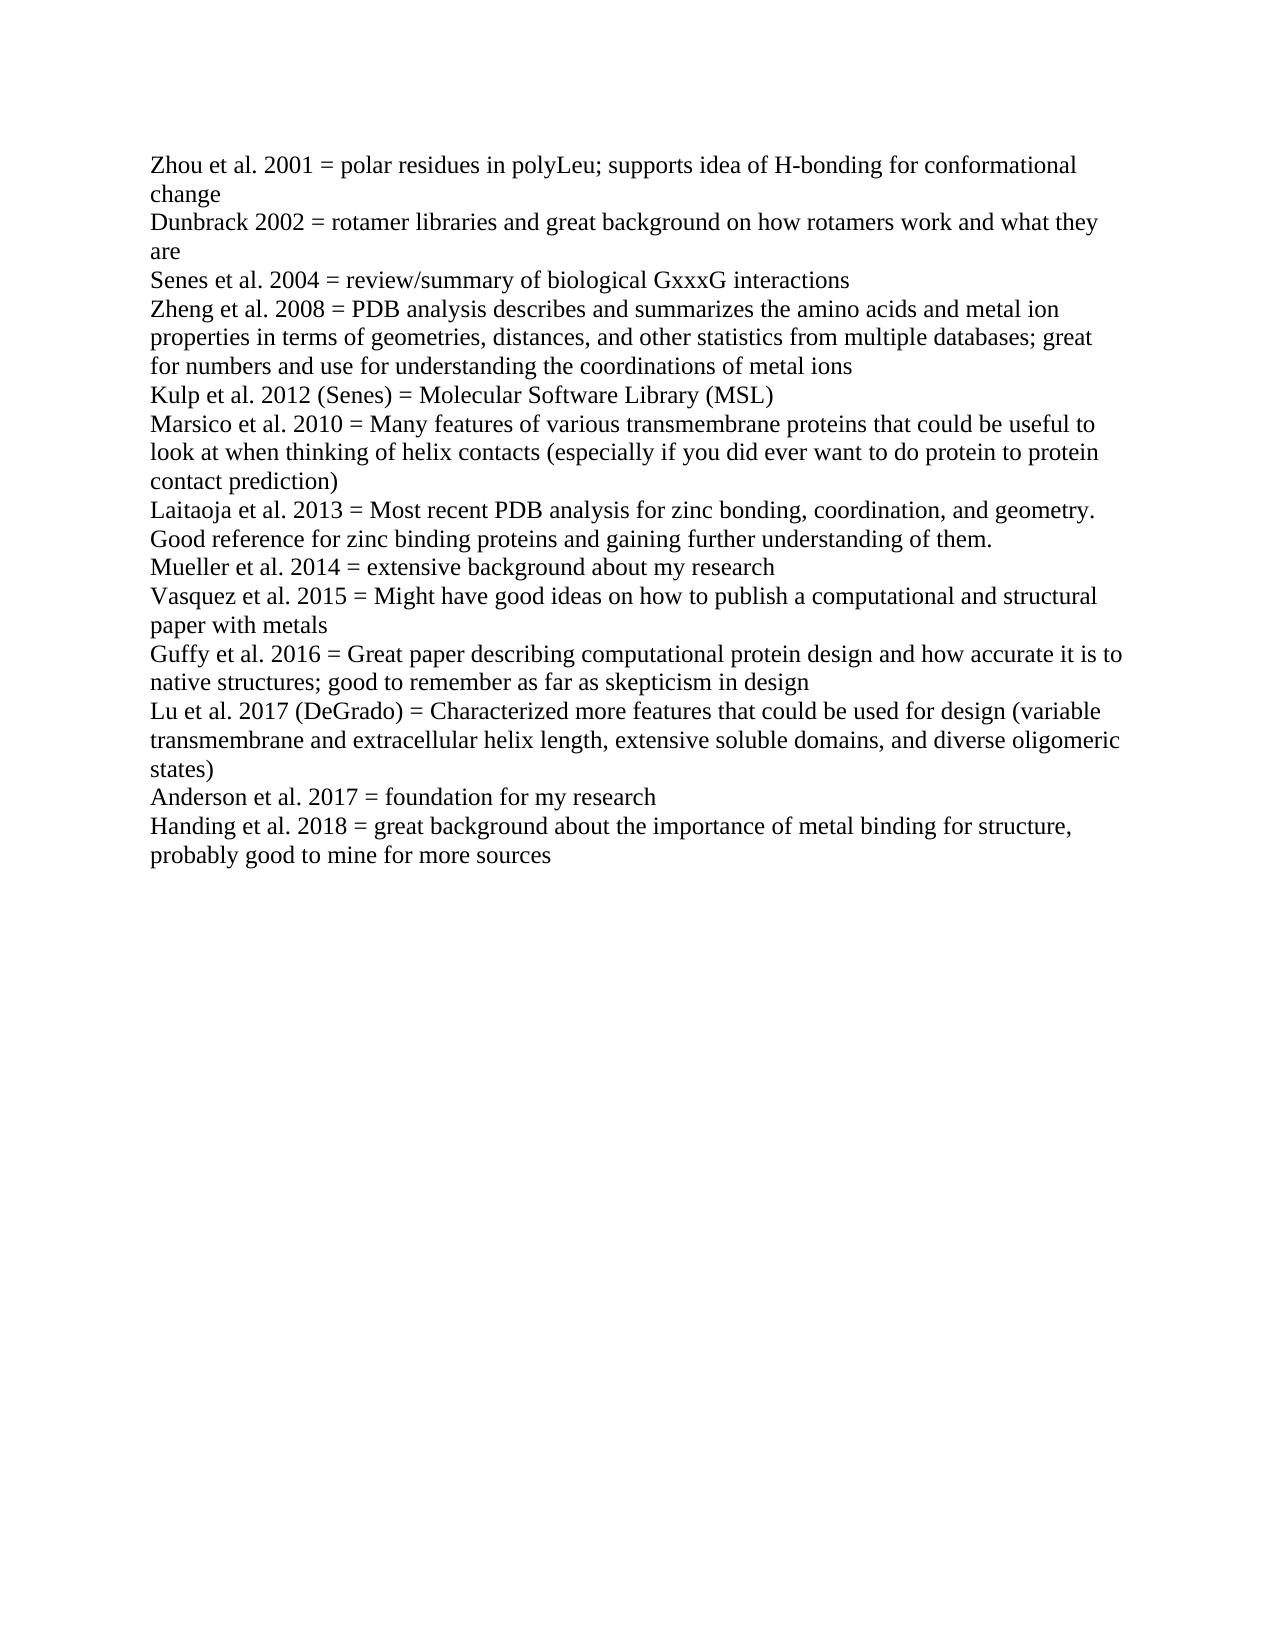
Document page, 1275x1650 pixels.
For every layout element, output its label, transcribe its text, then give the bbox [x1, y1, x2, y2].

text Senes et al. 2004 = review/summary of biological GxxxG interactions [150, 265, 1125, 294]
text Guffy et al. 2016 = Great paper describing computational protein design and how accurate it is to native structures; good to remember as far as skepticism in design [150, 639, 1125, 696]
text Zheng et al. 2008 = PDB analysis describes and summarizes the amino acids and metal ion properties in terms of geometries, distances, and other statistics from multiple databases; great for numbers and use for understanding the coordinations of metal ions [150, 294, 1125, 380]
text Vasquez et al. 2015 = Might have good ideas on how to publish a computational and structural paper with metals [150, 581, 1125, 639]
text Zhou et al. 2001 = polar residues in polyLeu; supports idea of H-bonding for conformational change [150, 150, 1125, 207]
text Mueller et al. 2014 = extensive background about my research [150, 552, 1125, 581]
text Kulp et al. 2012 (Senes) = Molecular Software Library (MSL) [150, 380, 1125, 409]
text Lu et al. 2017 (DeGrado) = Characterized more features that could be used for design (variable transmembrane and extracellular helix length, extensive soluble domains, and diverse oligomeric states) [150, 696, 1125, 782]
text Anderson et al. 2017 = foundation for my research [150, 782, 1125, 811]
text Laitaoja et al. 2013 = Most recent PDB analysis for zinc bonding, coordination, and geometry. Good reference for zinc binding proteins and gaining further understanding of them. [150, 495, 1125, 552]
text Handing et al. 2018 = great background about the importance of metal binding for structure, probably good to mine for more sources [150, 811, 1125, 869]
text Marsico et al. 2010 = Many features of various transmembrane proteins that could be useful to look at when thinking of helix contacts (especially if you did ever want to do protein to protein contact prediction) [150, 409, 1125, 495]
text Dunbrack 2002 = rotamer libraries and great background on how rotamers work and what they are [150, 207, 1125, 265]
